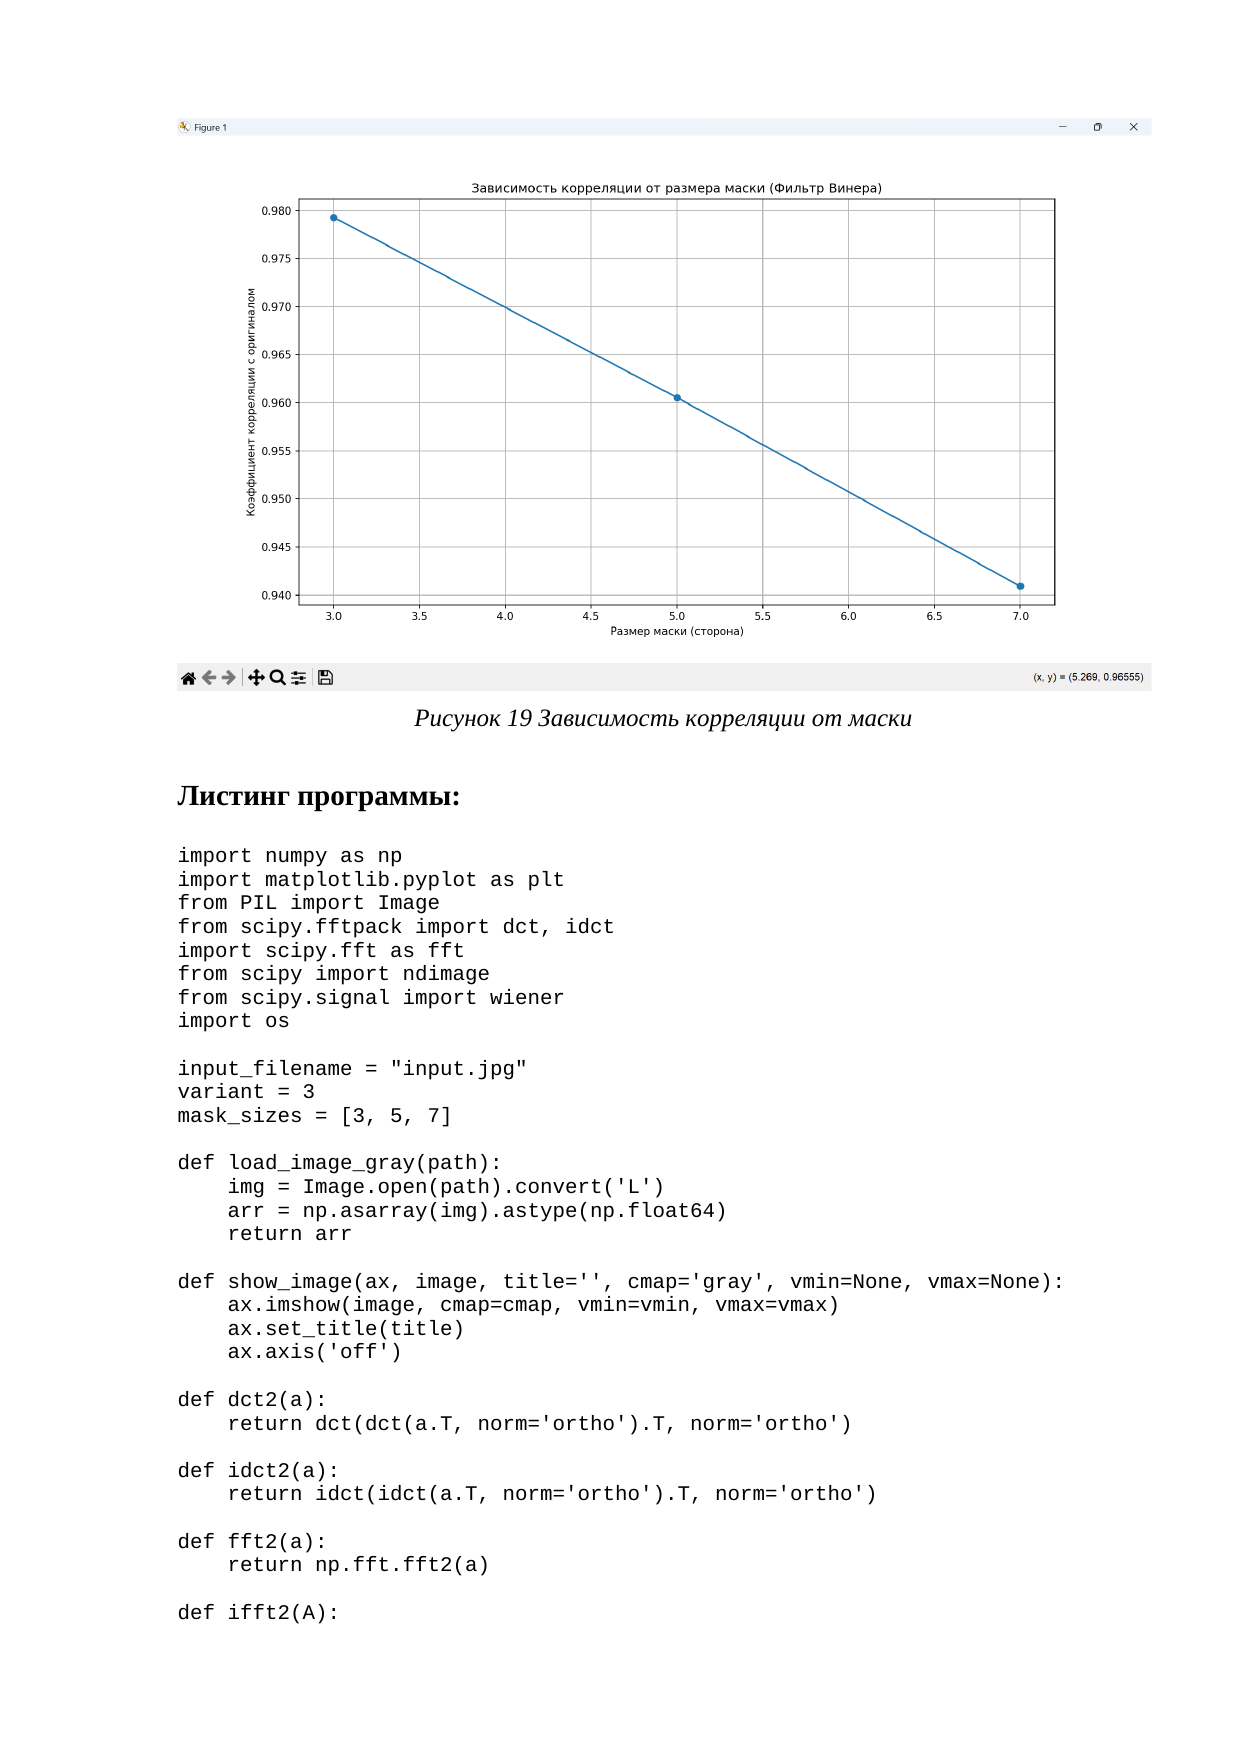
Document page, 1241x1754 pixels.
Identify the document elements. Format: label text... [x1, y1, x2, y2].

text return dct(dct(a.T, norm='ortho').T, norm='ortho') [177, 1412, 1152, 1436]
text Рисунок 19 Зависимость корреляции от маски [177, 703, 1152, 732]
text def load_image_gray(path): [177, 1152, 1152, 1176]
text return idct(idct(a.T, norm='ortho').T, norm='ortho') [177, 1483, 1152, 1507]
text from scipy import ndimage [177, 963, 1152, 987]
text ax.set_title(title) [177, 1318, 1152, 1342]
text input_filename = "input.jpg" [177, 1058, 1152, 1081]
text Листинг программы: [177, 778, 1152, 811]
text from scipy.fftpack import dct, idct [177, 916, 1152, 939]
text ax.axis('off') [177, 1342, 1152, 1365]
text arr = np.asarray(img).astype(np.float64) [177, 1200, 1152, 1223]
text return np.fft.fft2(a) [177, 1554, 1152, 1578]
text def dct2(a): [177, 1389, 1152, 1412]
text from scipy.signal import wiener [177, 987, 1152, 1011]
text def fft2(a): [177, 1531, 1152, 1554]
text img = Image.open(path).convert('L') [177, 1176, 1152, 1200]
text import numpy as np [177, 845, 1152, 869]
text def idct2(a): [177, 1460, 1152, 1483]
text import scipy.fft as fft [177, 939, 1152, 963]
text from PIL import Image [177, 892, 1152, 916]
text import os [177, 1011, 1152, 1034]
text mask_sizes = [3, 5, 7] [177, 1105, 1152, 1129]
text variant = 3 [177, 1081, 1152, 1105]
text import matplotlib.pyplot as plt [177, 869, 1152, 892]
text def show_image(ax, image, title='', cmap='gray', vmin=None, vmax=None): [177, 1271, 1152, 1294]
text ax.imshow(image, cmap=cmap, vmin=vmin, vmax=vmax) [177, 1294, 1152, 1318]
text def ifft2(A): [177, 1602, 1152, 1625]
text return arr [177, 1223, 1152, 1247]
